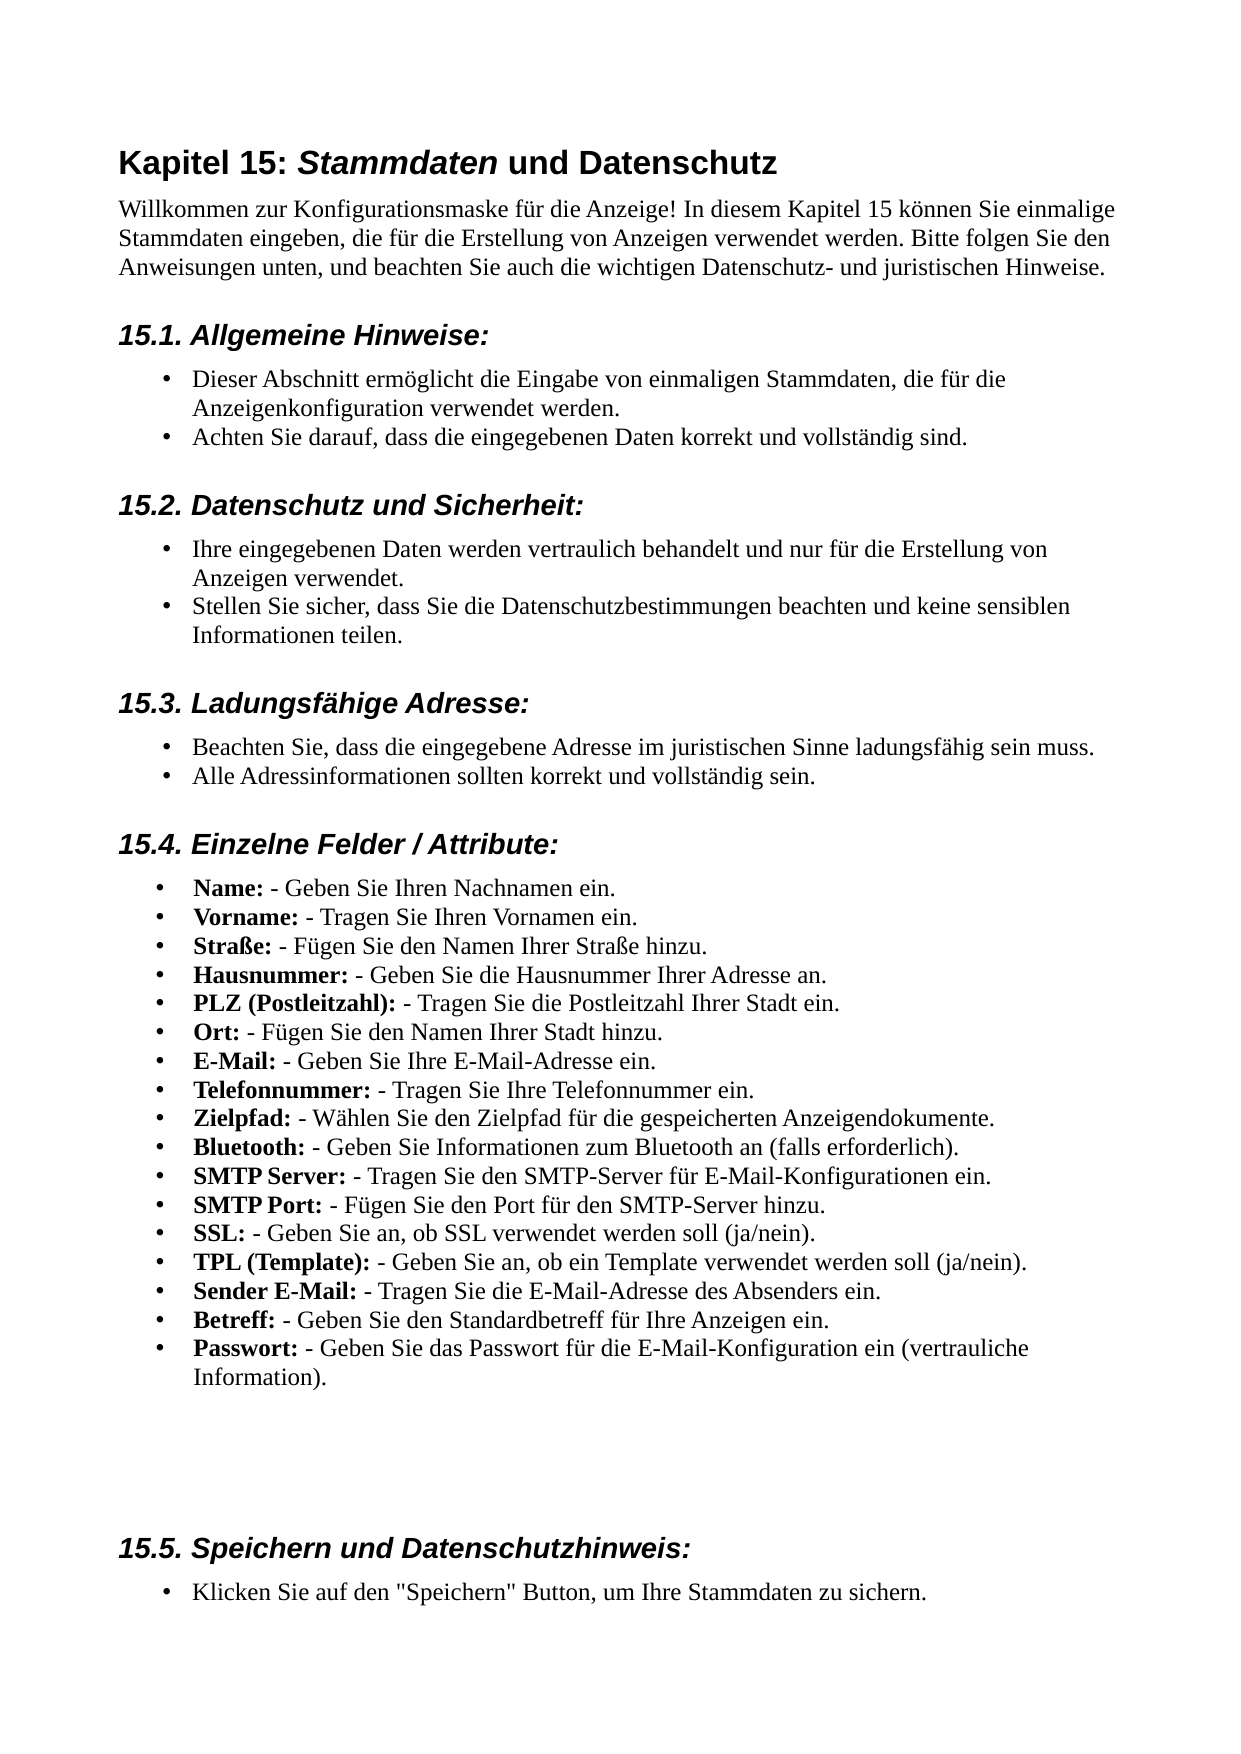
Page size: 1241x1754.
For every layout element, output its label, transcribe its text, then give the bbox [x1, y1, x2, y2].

text Willkommen zur Konfigurationsmaske für die Anzeige! In diesem Kapitel 15 können Sie einmalige Stammdaten eingeben, die für die Erstellung von Anzeigen verwendet werden. Bitte folgen Sie den Anweisungen unten, und beachten Sie auch die wichtigen Datenschutz- und juristischen Hinweise. [118, 194, 1122, 281]
list SMTP Port: - Fügen Sie den Port für den SMTP-Server hinzu. [156, 1190, 1122, 1218]
list Straße: - Fügen Sie den Namen Ihrer Straße hinzu. [156, 931, 1122, 960]
subtitle 15.4. Einzelne Felder / Attribute: [118, 827, 1122, 861]
subtitle 15.3. Ladungsfähige Adresse: [118, 686, 1122, 720]
list Klicken Sie auf den "Speichern" Button, um Ihre Stammdaten zu sichern. [162, 1577, 1122, 1606]
list E-Mail: - Geben Sie Ihre E-Mail-Adresse ein. [156, 1046, 1122, 1075]
list TPL (Template): - Geben Sie an, ob ein Template verwendet werden soll (ja/nein). [156, 1247, 1122, 1276]
list Telefonnummer: - Tragen Sie Ihre Telefonnummer ein. [156, 1075, 1122, 1103]
subtitle 15.1. Allgemeine Hinweise: [118, 318, 1122, 352]
list PLZ (Postleitzahl): - Tragen Sie die Postleitzahl Ihrer Stadt ein. [156, 988, 1122, 1017]
list Beachten Sie, dass die eingegebene Adresse im juristischen Sinne ladungsfähig sein muss. [162, 732, 1122, 761]
subtitle 15.2. Datenschutz und Sicherheit: [118, 488, 1122, 521]
list Ort: - Fügen Sie den Namen Ihrer Stadt hinzu. [156, 1017, 1122, 1046]
list Ihre eingegebenen Daten werden vertraulich behandelt und nur für die Erstellung von Anzeigen verwendet. [162, 534, 1122, 591]
subtitle 15.5. Speichern und Datenschutzhinweis: [118, 1531, 1122, 1564]
list Sender E-Mail: - Tragen Sie die E-Mail-Adresse des Absenders ein. [156, 1276, 1122, 1305]
list Hausnummer: - Geben Sie die Hausnummer Ihrer Adresse an. [156, 960, 1122, 988]
list Bluetooth: - Geben Sie Informationen zum Bluetooth an (falls erforderlich). [156, 1132, 1122, 1161]
list Name: - Geben Sie Ihren Nachnamen ein. [156, 873, 1122, 902]
list Betreff: - Geben Sie den Standardbetreff für Ihre Anzeigen ein. [156, 1305, 1122, 1333]
list Dieser Abschnitt ermöglicht die Eingabe von einmaligen Stammdaten, die für die Anzeigenkonfiguration verwendet werden. [162, 364, 1122, 422]
list Zielpfad: - Wählen Sie den Zielpfad für die gespeicherten Anzeigendokumente. [156, 1103, 1122, 1132]
list Alle Adressinformationen sollten korrekt und vollständig sein. [162, 761, 1122, 790]
subtitle Kapitel 15: Stammdaten und Datenschutz [118, 143, 1122, 182]
list Vorname: - Tragen Sie Ihren Vornamen ein. [156, 902, 1122, 931]
list SSL: - Geben Sie an, ob SSL verwendet werden soll (ja/nein). [156, 1218, 1122, 1247]
list Passwort: - Geben Sie das Passwort für die E-Mail-Konfiguration ein (vertrauliche Information). [156, 1333, 1122, 1391]
list Achten Sie darauf, dass die eingegebenen Daten korrekt und vollständig sind. [162, 422, 1122, 450]
list Stellen Sie sicher, dass Sie die Datenschutzbestimmungen beachten und keine sensiblen Informationen teilen. [162, 591, 1122, 649]
list SMTP Server: - Tragen Sie den SMTP-Server für E-Mail-Konfigurationen ein. [156, 1161, 1122, 1190]
